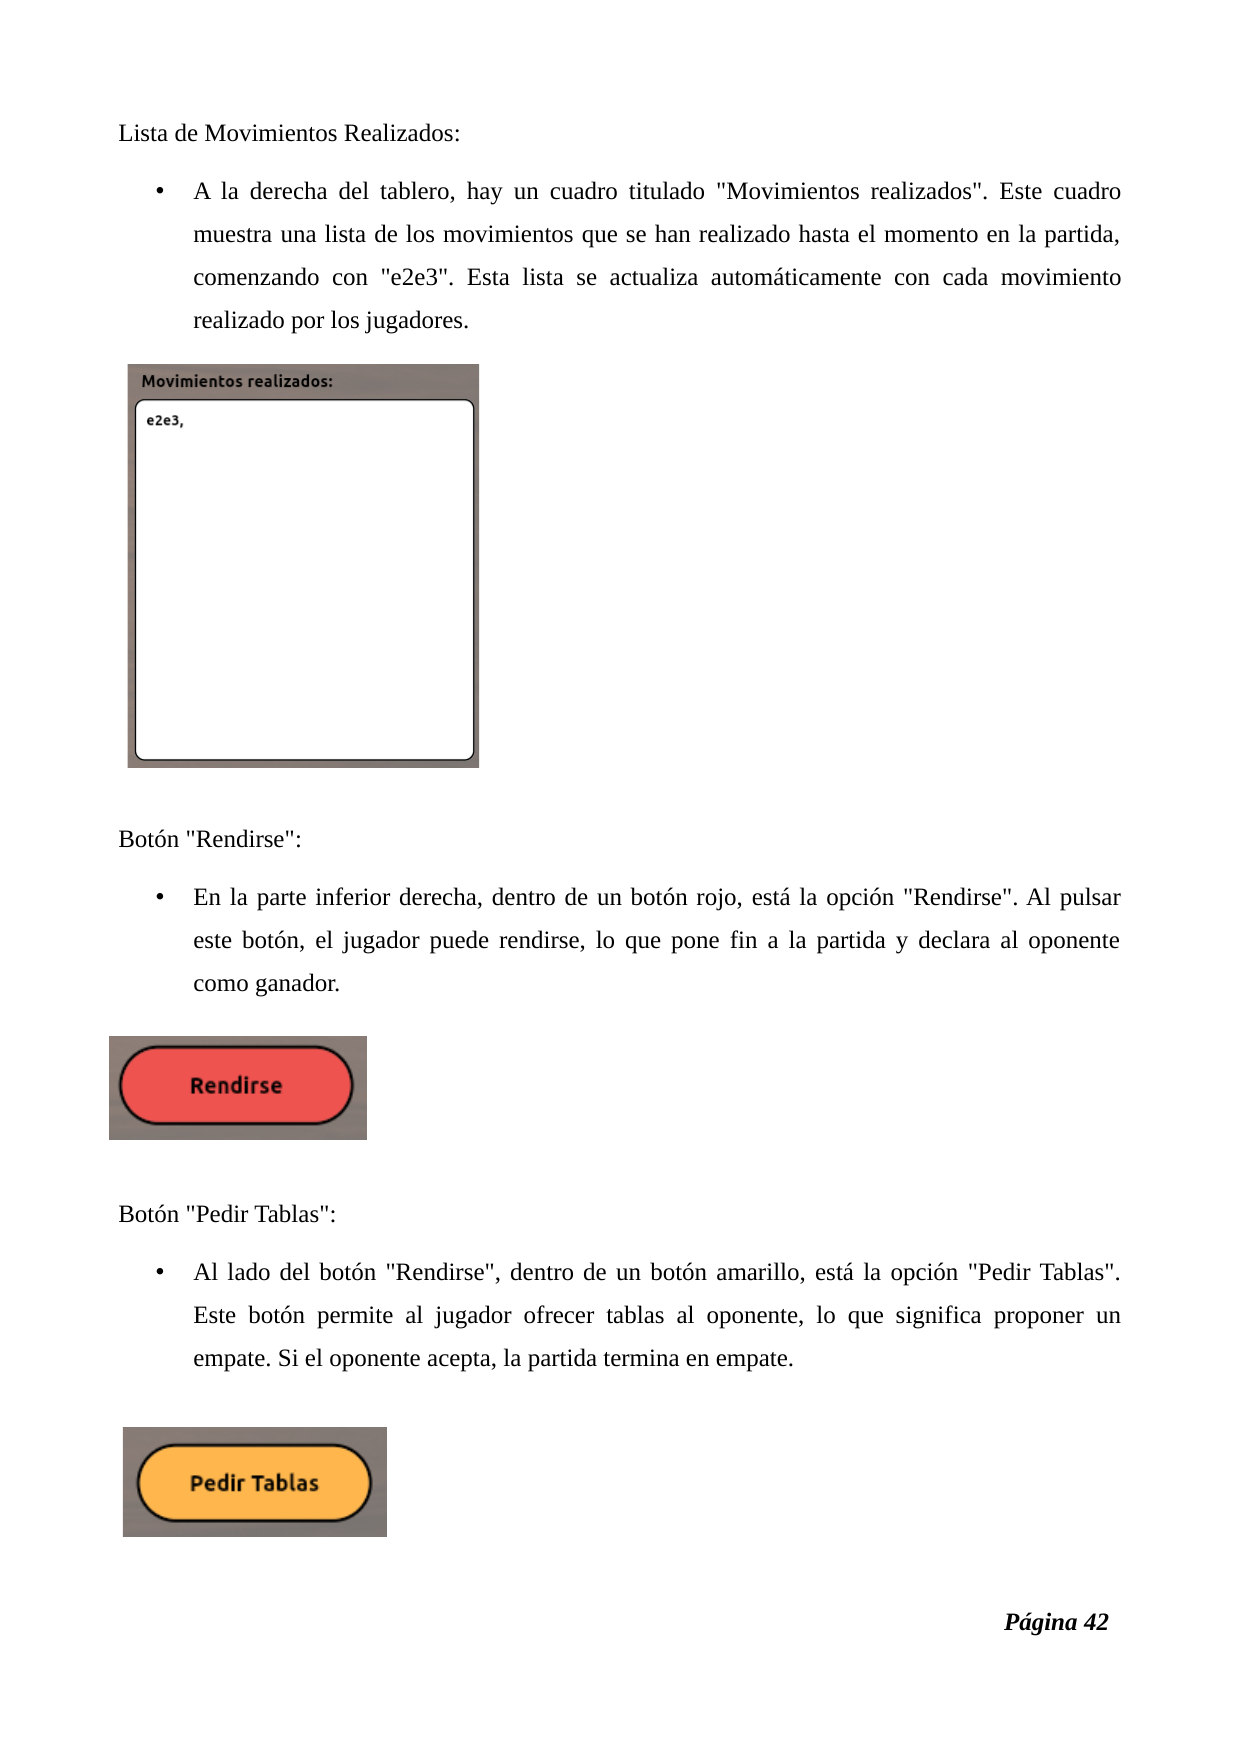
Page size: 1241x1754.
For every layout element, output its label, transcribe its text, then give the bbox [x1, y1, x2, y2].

picture [127, 364, 480, 768]
list A la derecha del tablero, hay un cuadro titulado "Movimientos realizados". Este cuadro muestra una lista de los movimientos que se han realizado hasta el momento en la partida, comenzando con "e2e3". Esta lista se actualiza automáticamente con cada movimiento realizado por los jugadores. [156, 176, 1122, 334]
list Al lado del botón "Rendirse", dentro de un botón amarillo, está la opción "Pedir Tablas". Este botón permite al jugador ofrecer tablas al oponente, lo que significa proponer un empate. Si el oponente acepta, la partida termina en empate. [156, 1257, 1122, 1372]
text Botón "Pedir Tablas": [118, 1199, 1122, 1228]
picture [122, 1427, 387, 1537]
picture [109, 1036, 367, 1140]
text Botón "Rendirse": [118, 824, 1122, 853]
subtitle Lista de Movimientos Realizados: [118, 118, 1122, 147]
list En la parte inferior derecha, dentro de un botón rojo, está la opción "Rendirse". Al pulsar este botón, el jugador puede rendirse, lo que pone fin a la partida y declara al oponente como ganador. [156, 882, 1122, 997]
